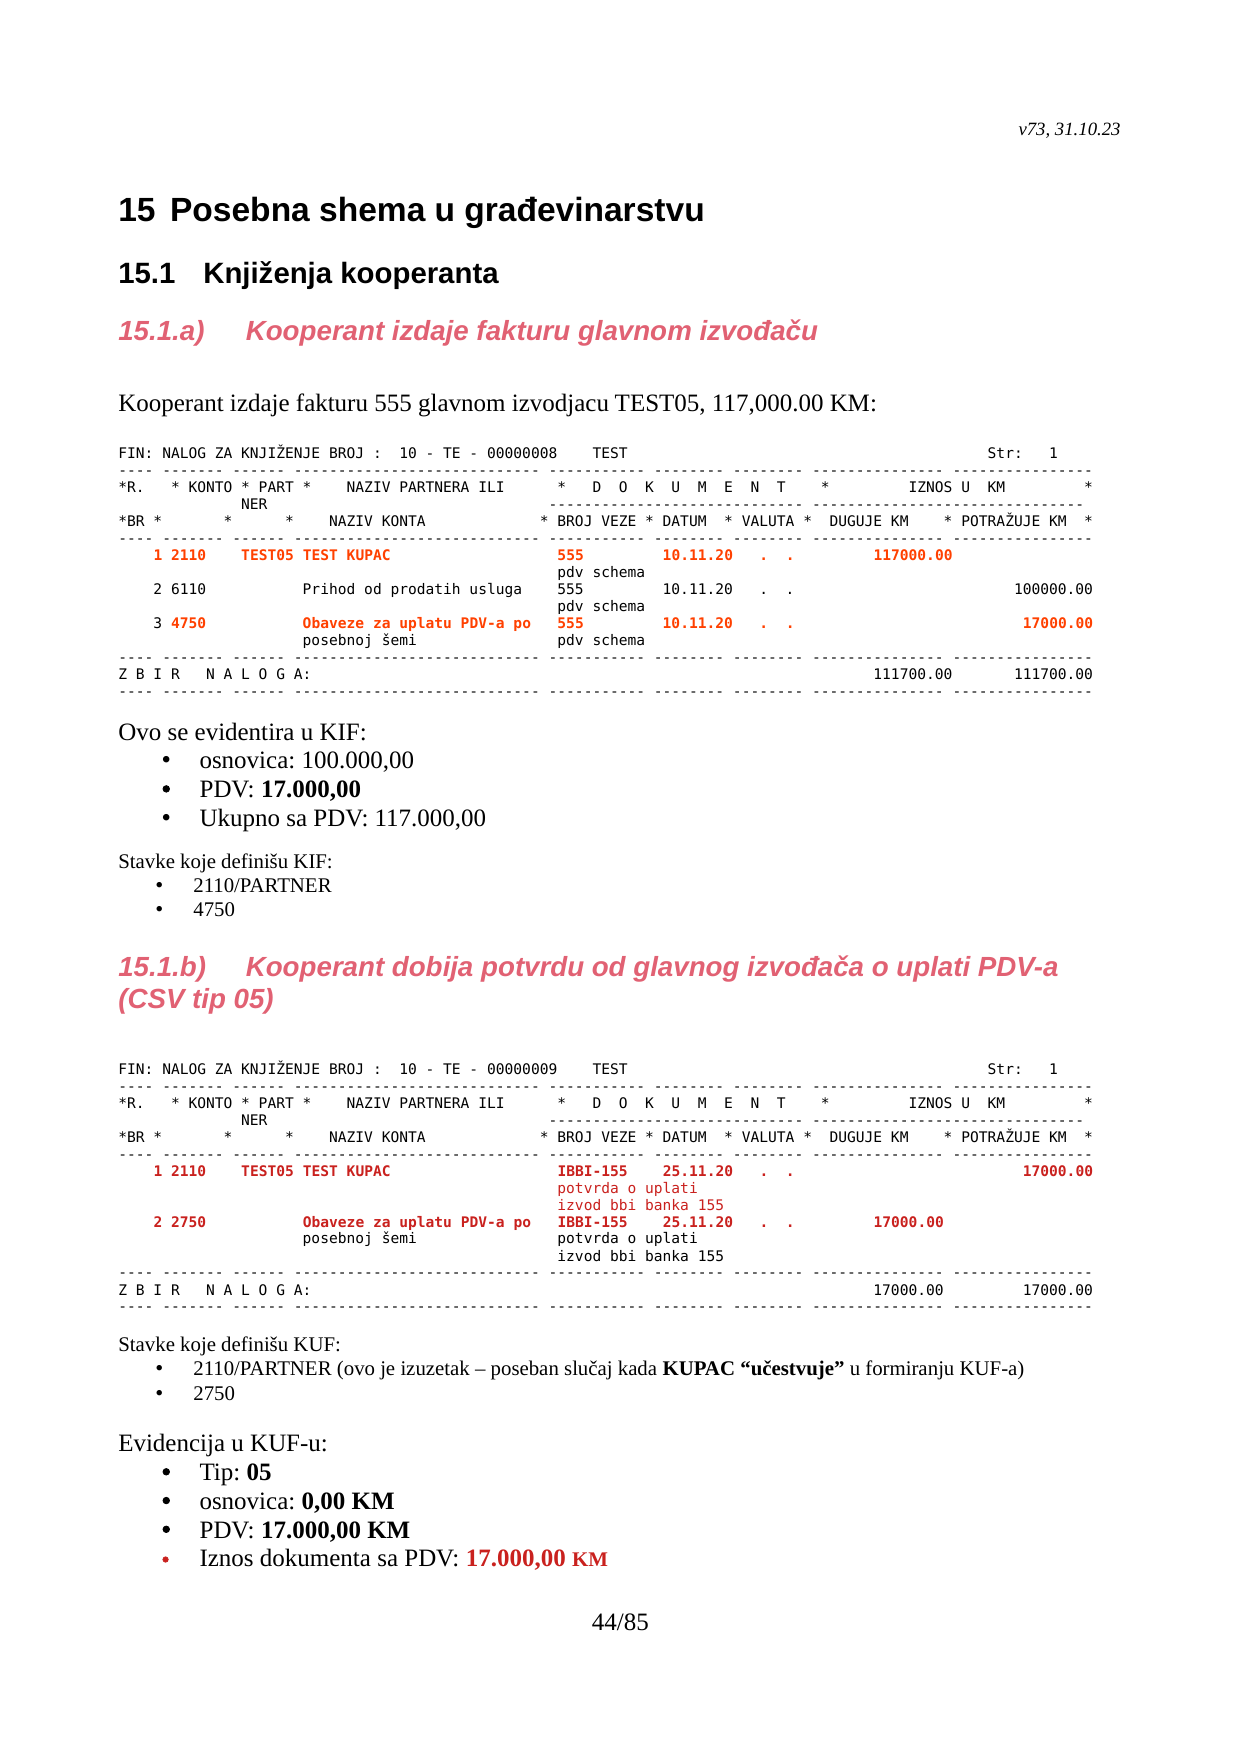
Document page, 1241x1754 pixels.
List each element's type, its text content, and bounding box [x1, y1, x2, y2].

text Z B I R N A L O G A: 111700.00 111700.00 [118, 666, 1122, 683]
list Ukupno sa PDV: 117.000,00 [162, 803, 1122, 832]
text 1 2110 TEST05 TEST KUPAC 555 10.11.20 . . 117000.00 [118, 547, 1122, 564]
list osnovica: 100.000,00 [162, 746, 1122, 774]
text *BR * * * NAZIV KONTA * BROJ VEZE * DATUM * VALUTA * DUGUJE KM * POTRAŽUJE KM * [118, 513, 1122, 530]
text ---- ------- ------ ---------------------------- ----------- -------- -------- --------------- ---------------- [118, 462, 1122, 479]
list Tip: 05 [162, 1457, 1122, 1486]
subtitle Kooperant izdaje fakturu glavnom izvođaču [118, 314, 1122, 346]
text FIN: NALOG ZA KNJIŽENJE BROJ : 10 - TE - 00000009 TEST Str: 1 [118, 1061, 1122, 1078]
text posebnoj šemi pdv schema [118, 632, 1122, 649]
list 2750 [156, 1380, 1122, 1404]
text ---- ------- ------ ---------------------------- ----------- -------- -------- --------------- ---------------- [118, 649, 1122, 666]
subtitle Knjiženja kooperanta [118, 256, 1122, 289]
text Stavke koje definišu KIF: [118, 849, 1122, 873]
text Evidencija u KUF-u: [118, 1428, 1122, 1457]
subtitle Kooperant dobija potvrdu od glavnog izvođača o uplati PDV-a (CSV tip 05) [118, 950, 1122, 1014]
text ---- ------- ------ ---------------------------- ----------- -------- -------- --------------- ---------------- [118, 683, 1122, 700]
text izvod bbi banka 155 [118, 1247, 1122, 1264]
text *R. * KONTO * PART * NAZIV PARTNERA ILI * D O K U M E N T * IZNOS U KM * [118, 1094, 1122, 1112]
text ---- ------- ------ ---------------------------- ----------- -------- -------- --------------- ---------------- [118, 530, 1122, 547]
text NER ----------------------------- ------------------------------- [118, 496, 1122, 513]
text pdv schema [118, 598, 1122, 615]
text 1 2110 TEST05 TEST KUPAC IBBI-155 25.11.20 . . 17000.00 [118, 1162, 1122, 1179]
list 2110/PARTNER (ovo je izuzetak – poseban slučaj kada KUPAC “učestvuje” u formiranju KUF-a) [156, 1356, 1122, 1380]
text 2 2750 Obaveze za uplatu PDV-a po IBBI-155 25.11.20 . . 17000.00 [118, 1213, 1122, 1230]
text 3 4750 Obaveze za uplatu PDV-a po 555 10.11.20 . . 17000.00 [118, 615, 1122, 632]
text Kooperant izdaje fakturu 555 glavnom izvodjacu TEST05, 117,000.00 KM: [118, 388, 1122, 416]
text posebnoj šemi potvrda o uplati [118, 1230, 1122, 1247]
list Iznos dokumenta sa PDV: 17.000,00 KM [162, 1543, 1122, 1572]
list PDV: 17.000,00 KM [162, 1515, 1122, 1543]
text ---- ------- ------ ---------------------------- ----------- -------- -------- --------------- ---------------- [118, 1298, 1122, 1315]
text Z B I R N A L O G A: 17000.00 17000.00 [118, 1281, 1122, 1298]
list 2110/PARTNER [156, 873, 1122, 897]
text Stavke koje definišu KUF: [118, 1332, 1122, 1356]
text FIN: NALOG ZA KNJIŽENJE BROJ : 10 - TE - 00000008 TEST Str: 1 [118, 445, 1122, 462]
text potvrda o uplati [118, 1179, 1122, 1196]
subtitle Posebna shema u građevinarstvu [118, 190, 1122, 229]
list PDV: 17.000,00 [162, 774, 1122, 803]
text ---- ------- ------ ---------------------------- ----------- -------- -------- --------------- ---------------- [118, 1078, 1122, 1094]
text ---- ------- ------ ---------------------------- ----------- -------- -------- --------------- ---------------- [118, 1264, 1122, 1281]
text ---- ------- ------ ---------------------------- ----------- -------- -------- --------------- ---------------- [118, 1146, 1122, 1162]
list 4750 [156, 897, 1122, 921]
text Ovo se evidentira u KIF: [118, 717, 1122, 746]
text pdv schema [118, 564, 1122, 581]
text *BR * * * NAZIV KONTA * BROJ VEZE * DATUM * VALUTA * DUGUJE KM * POTRAŽUJE KM * [118, 1128, 1122, 1146]
text NER ----------------------------- ------------------------------- [118, 1112, 1122, 1128]
text 2 6110 Prihod od prodatih usluga 555 10.11.20 . . 100000.00 [118, 581, 1122, 598]
text *R. * KONTO * PART * NAZIV PARTNERA ILI * D O K U M E N T * IZNOS U KM * [118, 479, 1122, 496]
text izvod bbi banka 155 [118, 1196, 1122, 1213]
list osnovica: 0,00 KM [162, 1486, 1122, 1515]
